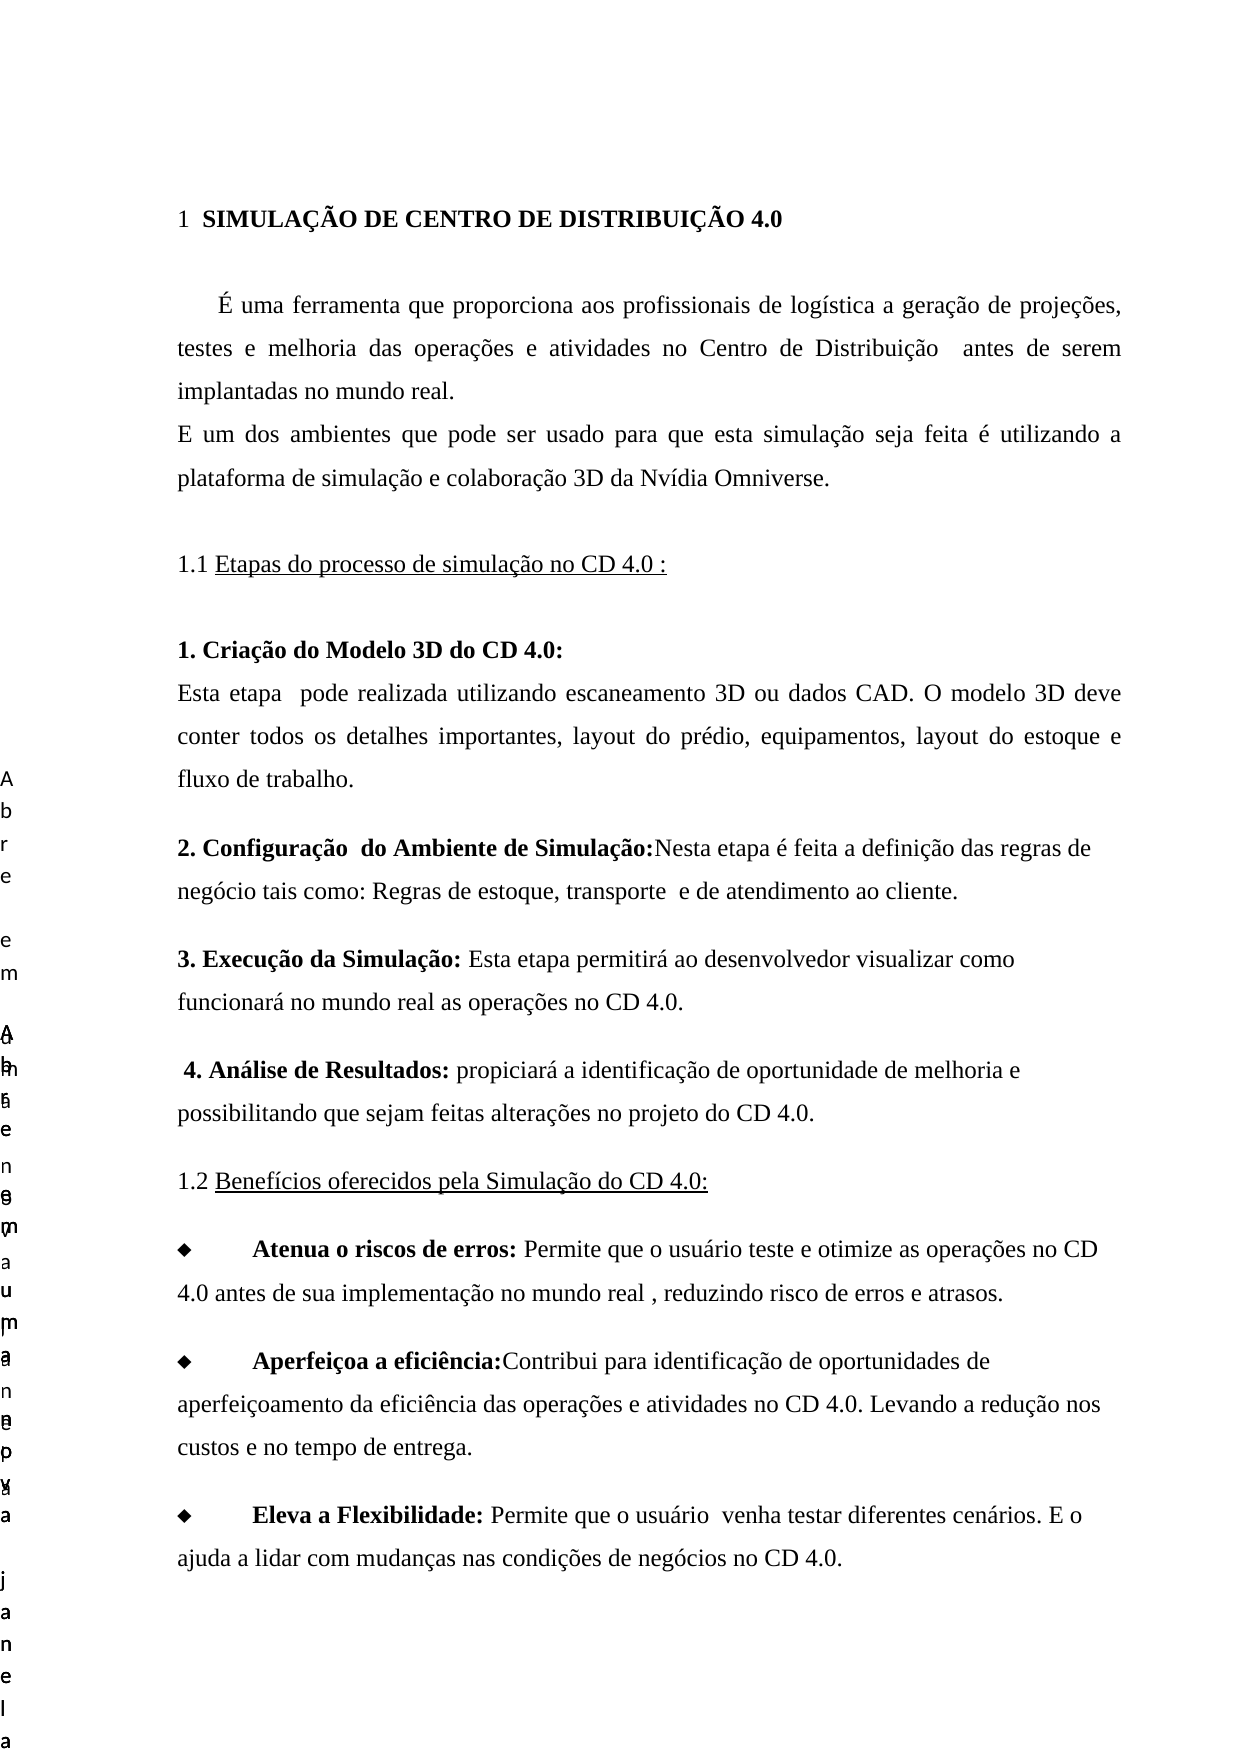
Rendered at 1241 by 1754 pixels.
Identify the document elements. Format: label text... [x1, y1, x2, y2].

list 2. Configuração do Ambiente de Simulação:Nesta etapa é feita a definição das regras de negócio tais como: Regras de estoque, transporte e de atendimento ao cliente. [177, 833, 1123, 904]
text Esta etapa pode realizada utilizando escaneamento 3D ou dados CAD. O modelo 3D deve conter todos os detalhes importantes, layout do prédio, equipamentos, layout do estoque e fluxo de trabalho. [177, 678, 1123, 793]
list Eleva a Flexibilidade: Permite que o usuário venha testar diferentes cenários. E o ajuda a lidar com mudanças nas condições de negócios no CD 4.0. [177, 1500, 1123, 1572]
list Aperfeiçoa a eficiência:Contribui para identificação de oportunidades de aperfeiçoamento da eficiência das operações e atividades no CD 4.0. Levando a redução nos custos e no tempo de entrega. [177, 1346, 1123, 1461]
text 1.2 Benefícios oferecidos pela Simulação do CD 4.0: [177, 1166, 1123, 1195]
text É uma ferramenta que proporciona aos profissionais de logística a geração de projeções, testes e melhoria das operações e atividades no Centro de Distribuição antes de serem implantadas no mundo real. [177, 290, 1123, 405]
text 1.1 Etapas do processo de simulação no CD 4.0 : [177, 549, 1123, 578]
text 1. Criação do Modelo 3D do CD 4.0: [177, 635, 1123, 664]
text 4. Análise de Resultados: propiciará a identificação de oportunidade de melhoria e possibilitando que sejam feitas alterações no projeto do CD 4.0. [177, 1055, 1123, 1127]
text E um dos ambientes que pode ser usado para que esta simulação seja feita é utilizando a plataforma de simulação e colaboração 3D da Nvídia Omniverse. [177, 419, 1123, 491]
subtitle 1 SIMULAÇÃO DE CENTRO DE DISTRIBUIÇÃO 4.0 [177, 204, 1123, 233]
text 3. Execução da Simulação: Esta etapa permitirá ao desenvolvedor visualizar como funcionará no mundo real as operações no CD 4.0. [177, 944, 1123, 1016]
list Atenua o riscos de erros: Permite que o usuário teste e otimize as operações no CD 4.0 antes de sua implementação no mundo real , reduzindo risco de erros e atrasos. [177, 1234, 1123, 1306]
